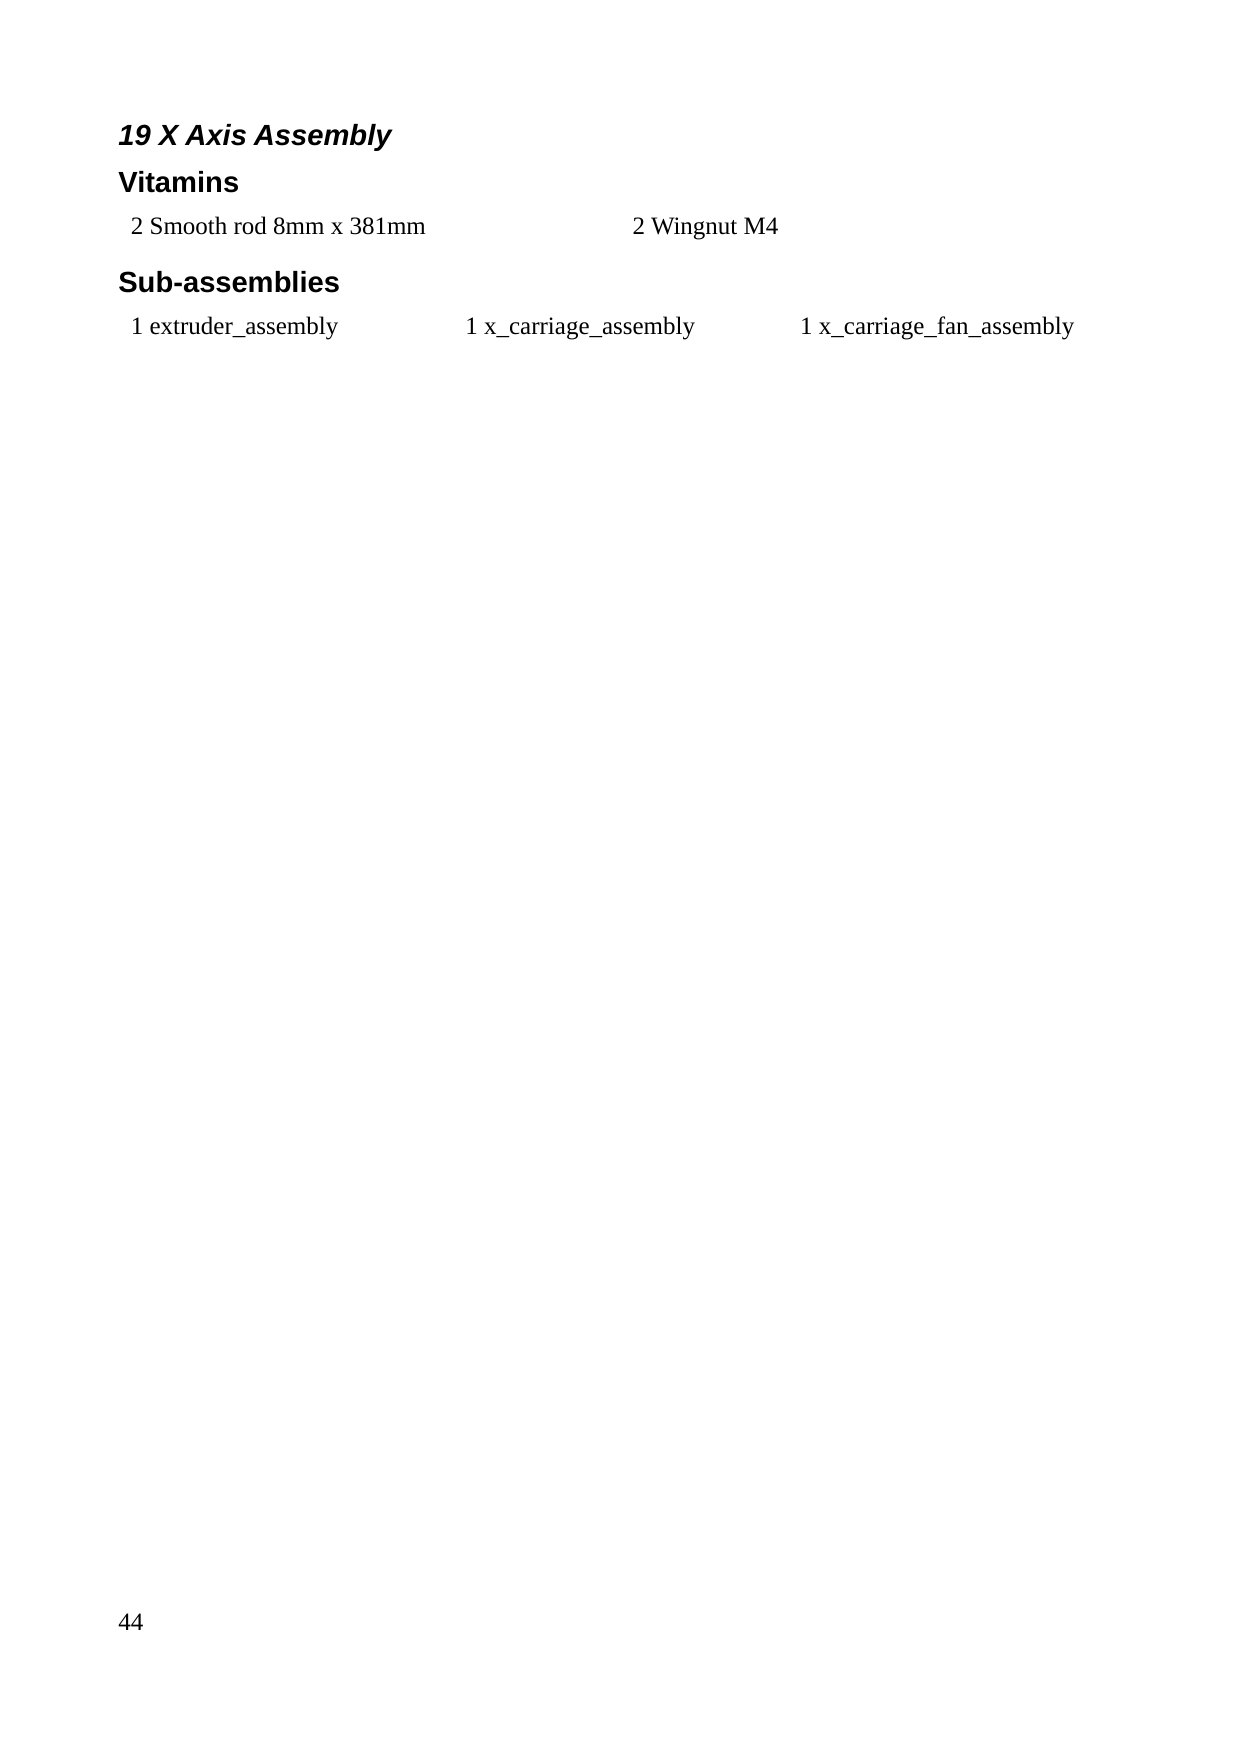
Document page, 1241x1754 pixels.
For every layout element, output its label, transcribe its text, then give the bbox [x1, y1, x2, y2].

subtitle X Axis Assembly [118, 118, 1122, 152]
subtitle Sub-assemblies [118, 266, 1122, 299]
table_header 1 extruder_assembly [118, 311, 453, 706]
table_header 2 Wingnut M4 [620, 211, 1122, 252]
table_header 1 x_carriage_fan_assembly [788, 311, 1122, 706]
subtitle Vitamins [118, 165, 1122, 199]
table_header 2 Smooth rod 8mm x 381mm [118, 211, 620, 252]
table_header 1 x_carriage_assembly [453, 311, 787, 706]
